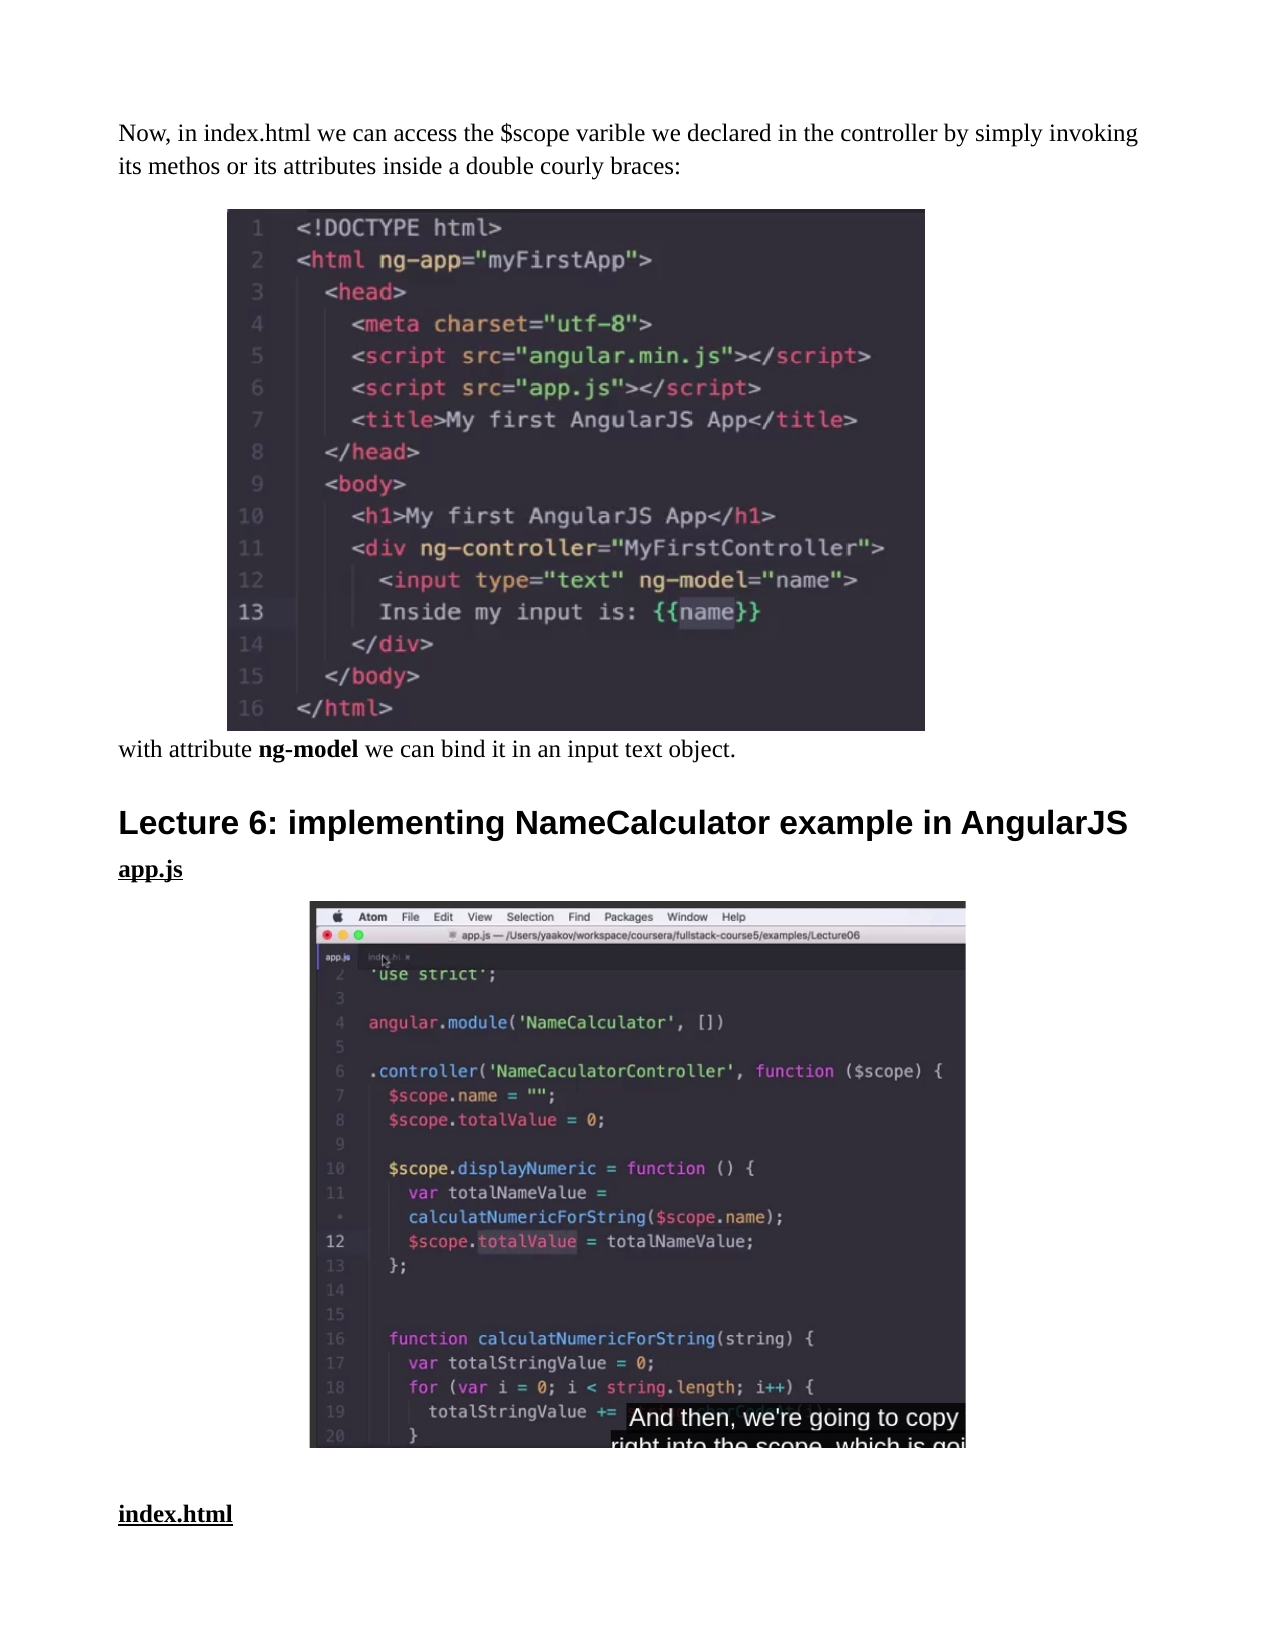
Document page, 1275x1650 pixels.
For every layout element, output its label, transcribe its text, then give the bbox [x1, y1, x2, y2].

picture [227, 209, 925, 731]
text with attribute ng-model we can bind it in an input text object. [118, 199, 1157, 763]
text Now, in index.html we can access the $scope varible we declared in the controller by simply invoking its methos or its attributes inside a double courly braces: [118, 118, 1157, 180]
picture [309, 901, 966, 1448]
subtitle Lecture 6: implementing NameCalculator example in AngularJS [118, 803, 1157, 841]
text index.html [118, 1499, 1157, 1528]
text app.js [118, 854, 1157, 883]
